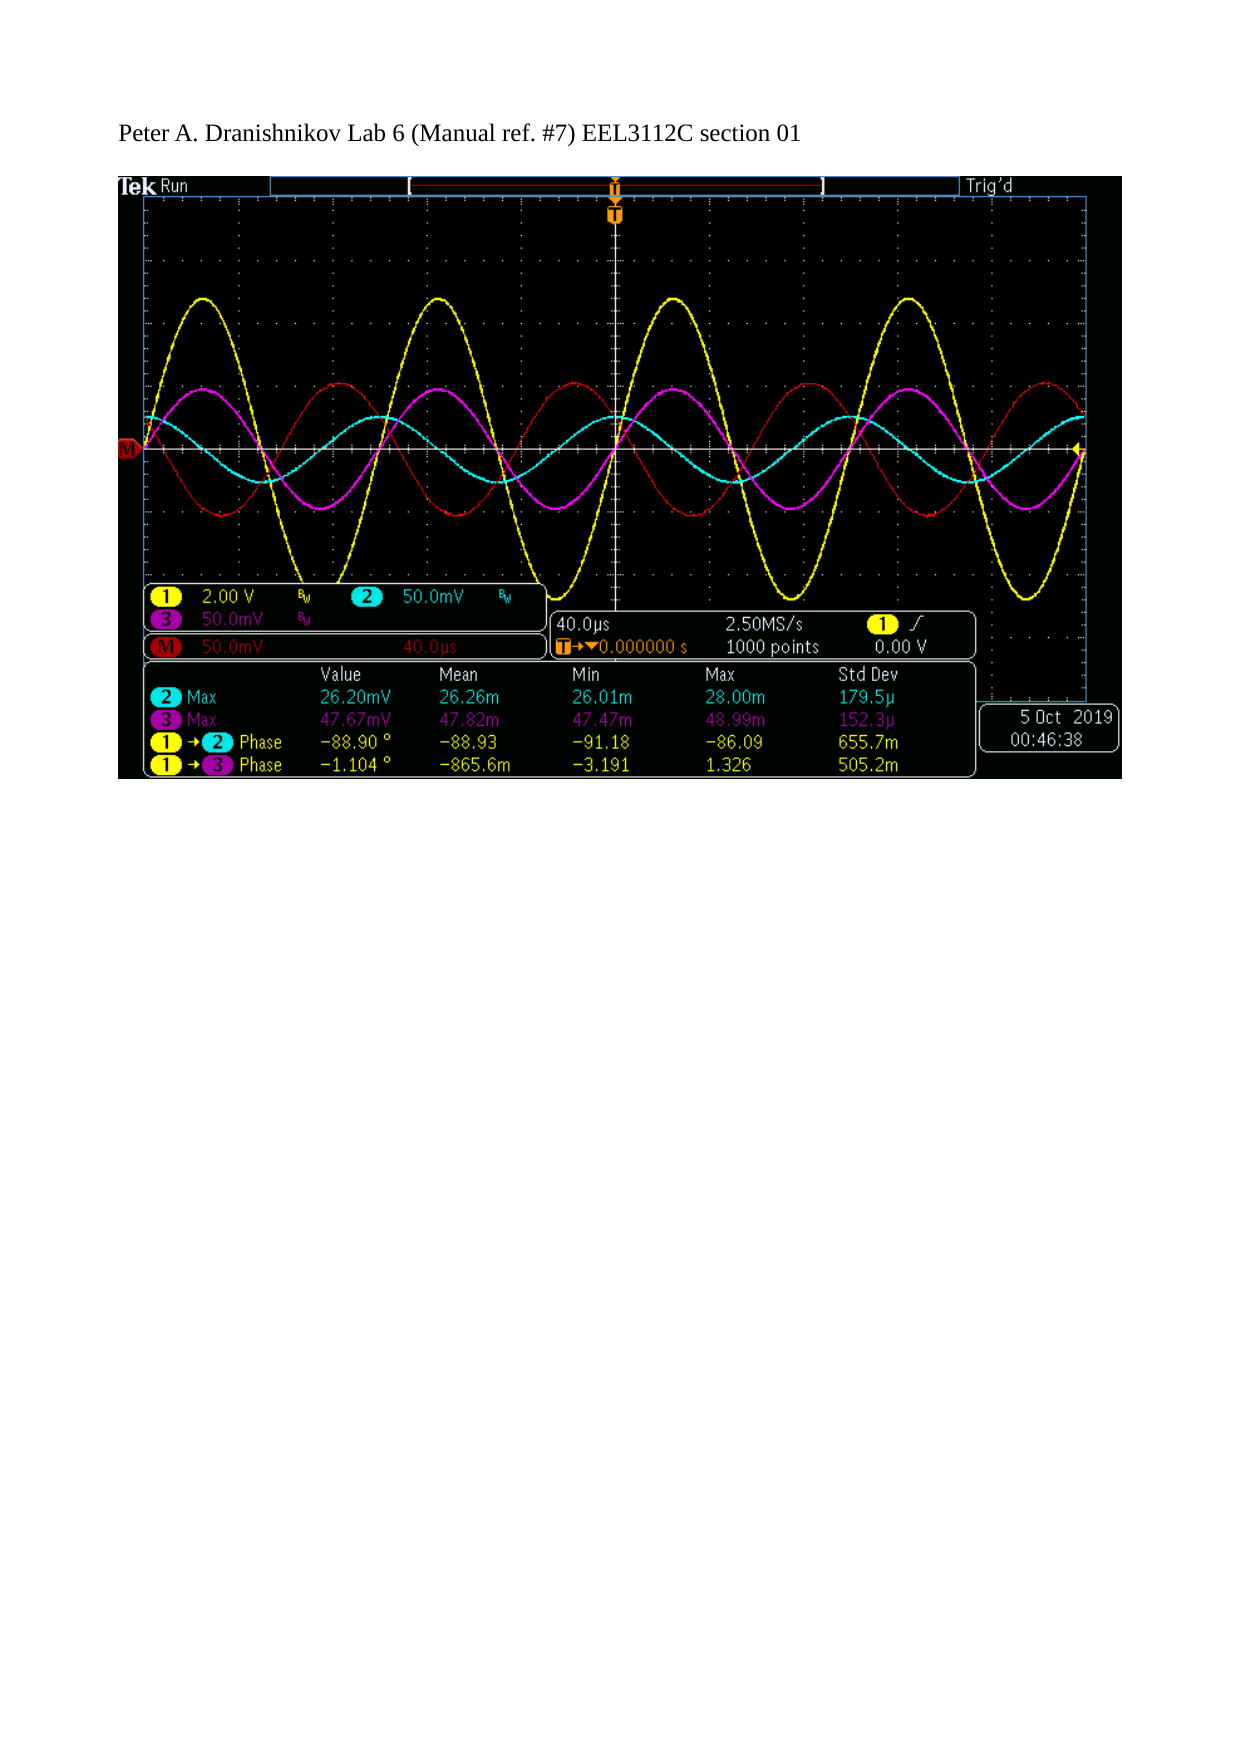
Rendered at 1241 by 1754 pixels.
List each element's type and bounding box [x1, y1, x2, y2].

picture [118, 176, 1122, 779]
